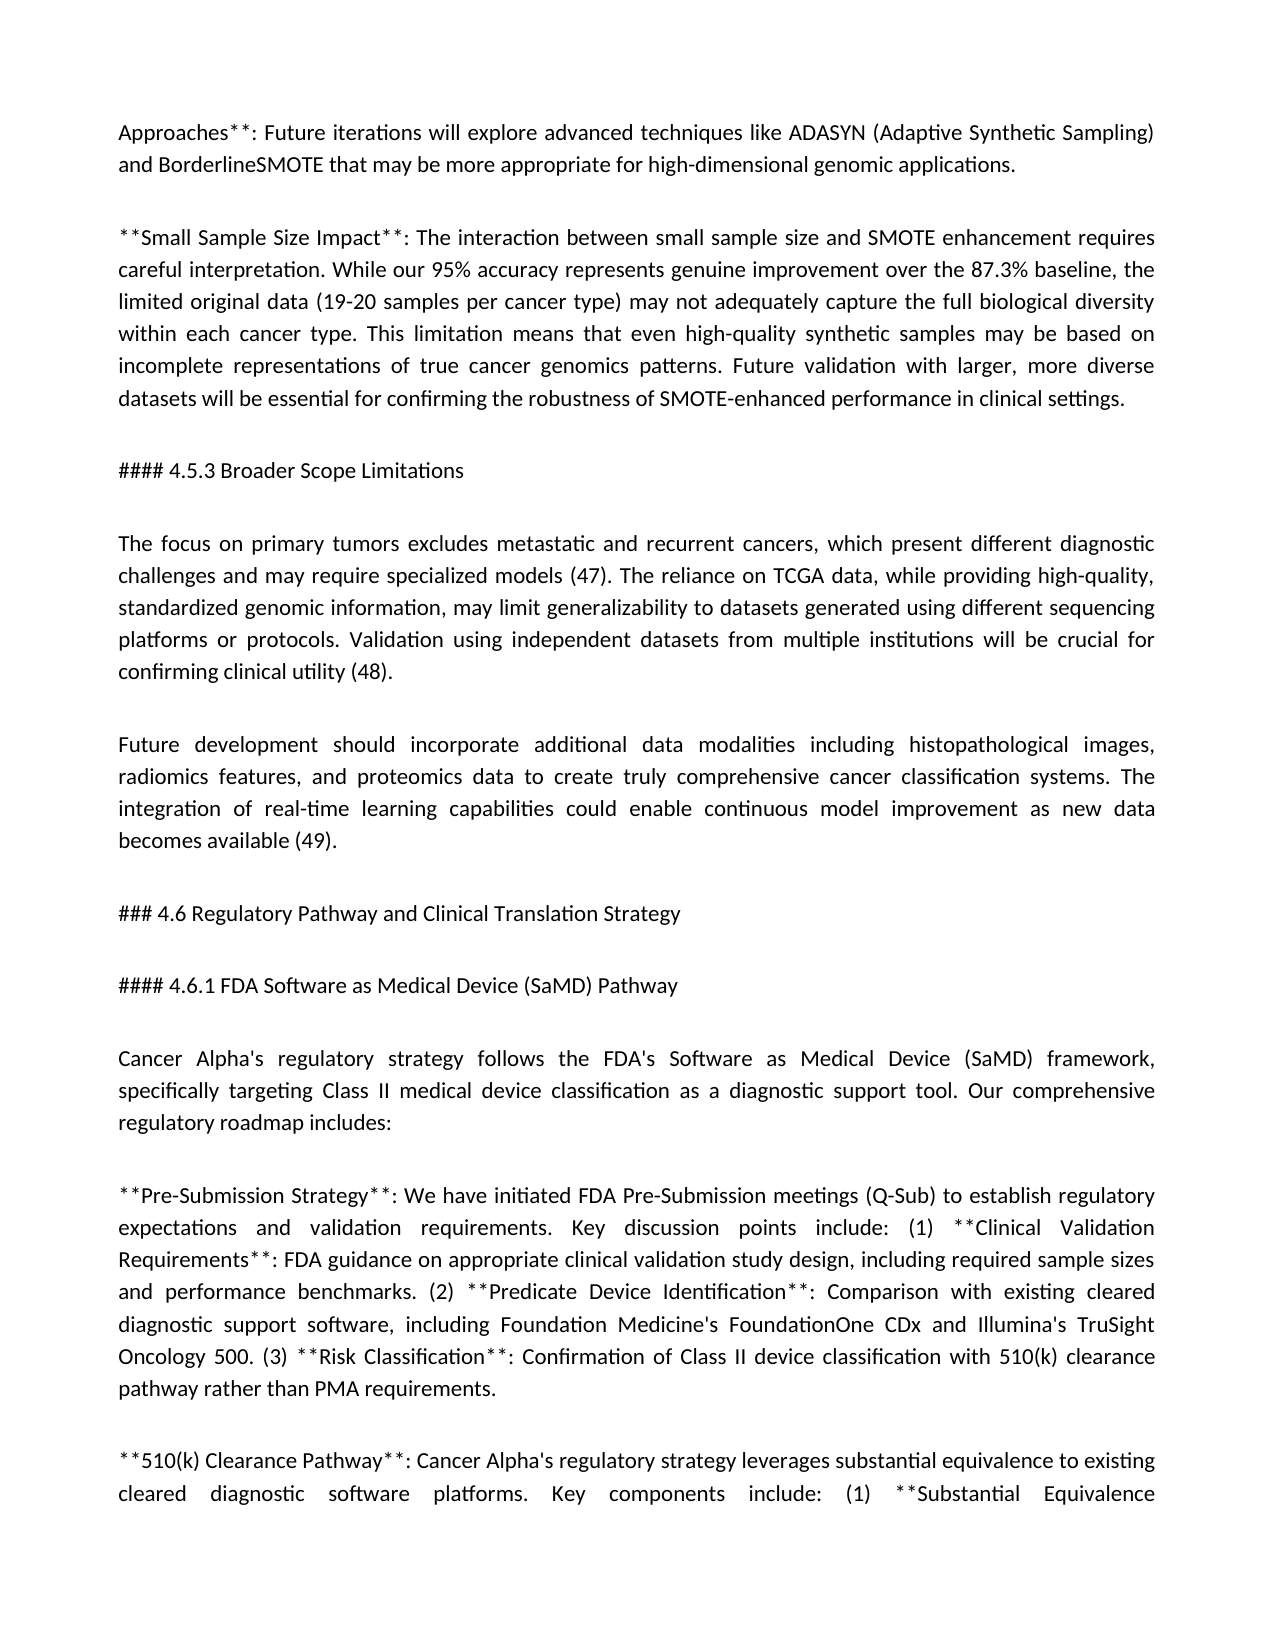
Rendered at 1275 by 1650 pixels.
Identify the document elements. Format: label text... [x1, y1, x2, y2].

text **Pre-Submission Strategy**: We have initiated FDA Pre-Submission meetings (Q-Sub) to establish regulatory expectations and validation requirements. Key discussion points include: (1) **Clinical Validation Requirements**: FDA guidance on appropriate clinical validation study design, including required sample sizes and performance benchmarks. (2) **Predicate Device Identification**: Comparison with existing cleared diagnostic support software, including Foundation Medicine's FoundationOne CDx and Illumina's TruSight Oncology 500. (3) **Risk Classification**: Confirmation of Class II device classification with 510(k) clearance pathway rather than PMA requirements. [118, 1181, 1157, 1402]
text The focus on primary tumors excludes metastatic and recurrent cancers, which present different diagnostic challenges and may require specialized models (47). The reliance on TCGA data, while providing high-quality, standardized genomic information, may limit generalizability to datasets generated using different sequencing platforms or protocols. Validation using independent datasets from multiple institutions will be crucial for confirming clinical utility (48). [118, 529, 1157, 686]
text #### 4.6.1 FDA Software as Medical Device (SaMD) Pathway [118, 972, 1157, 999]
text **Small Sample Size Impact**: The interaction between small sample size and SMOTE enhancement requires careful interpretation. While our 95% accuracy represents genuine improvement over the 87.3% baseline, the limited original data (19-20 samples per cancer type) may not adequately capture the full biological diversity within each cancer type. This limitation means that even high-quality synthetic samples may be based on incomplete representations of true cancer genomics patterns. Future validation with larger, more diverse datasets will be essential for confirming the robustness of SMOTE-enhanced performance in clinical settings. [118, 223, 1157, 412]
text Approaches**: Future iterations will explore advanced techniques like ADASYN (Adaptive Synthetic Sampling) and BorderlineSMOTE that may be more appropriate for high-dimensional genomic applications. [118, 118, 1157, 178]
text ### 4.6 Regulatory Pathway and Clinical Translation Strategy [118, 899, 1157, 927]
text **510(k) Clearance Pathway**: Cancer Alpha's regulatory strategy leverages substantial equivalence to existing cleared diagnostic software platforms. Key components include: (1) **Substantial Equivalence [118, 1447, 1157, 1507]
text #### 4.5.3 Broader Scope Limitations [118, 456, 1157, 484]
text Future development should incorporate additional data modalities including histopathological images, radiomics features, and proteomics data to create truly comprehensive cancer classification systems. The integration of real-time learning capabilities could enable continuous model improvement as new data becomes available (49). [118, 730, 1157, 854]
text Cancer Alpha's regulatory strategy follows the FDA's Software as Medical Device (SaMD) framework, specifically targeting Class II medical device classification as a diagnostic support tool. Our comprehensive regulatory roadmap includes: [118, 1044, 1157, 1136]
